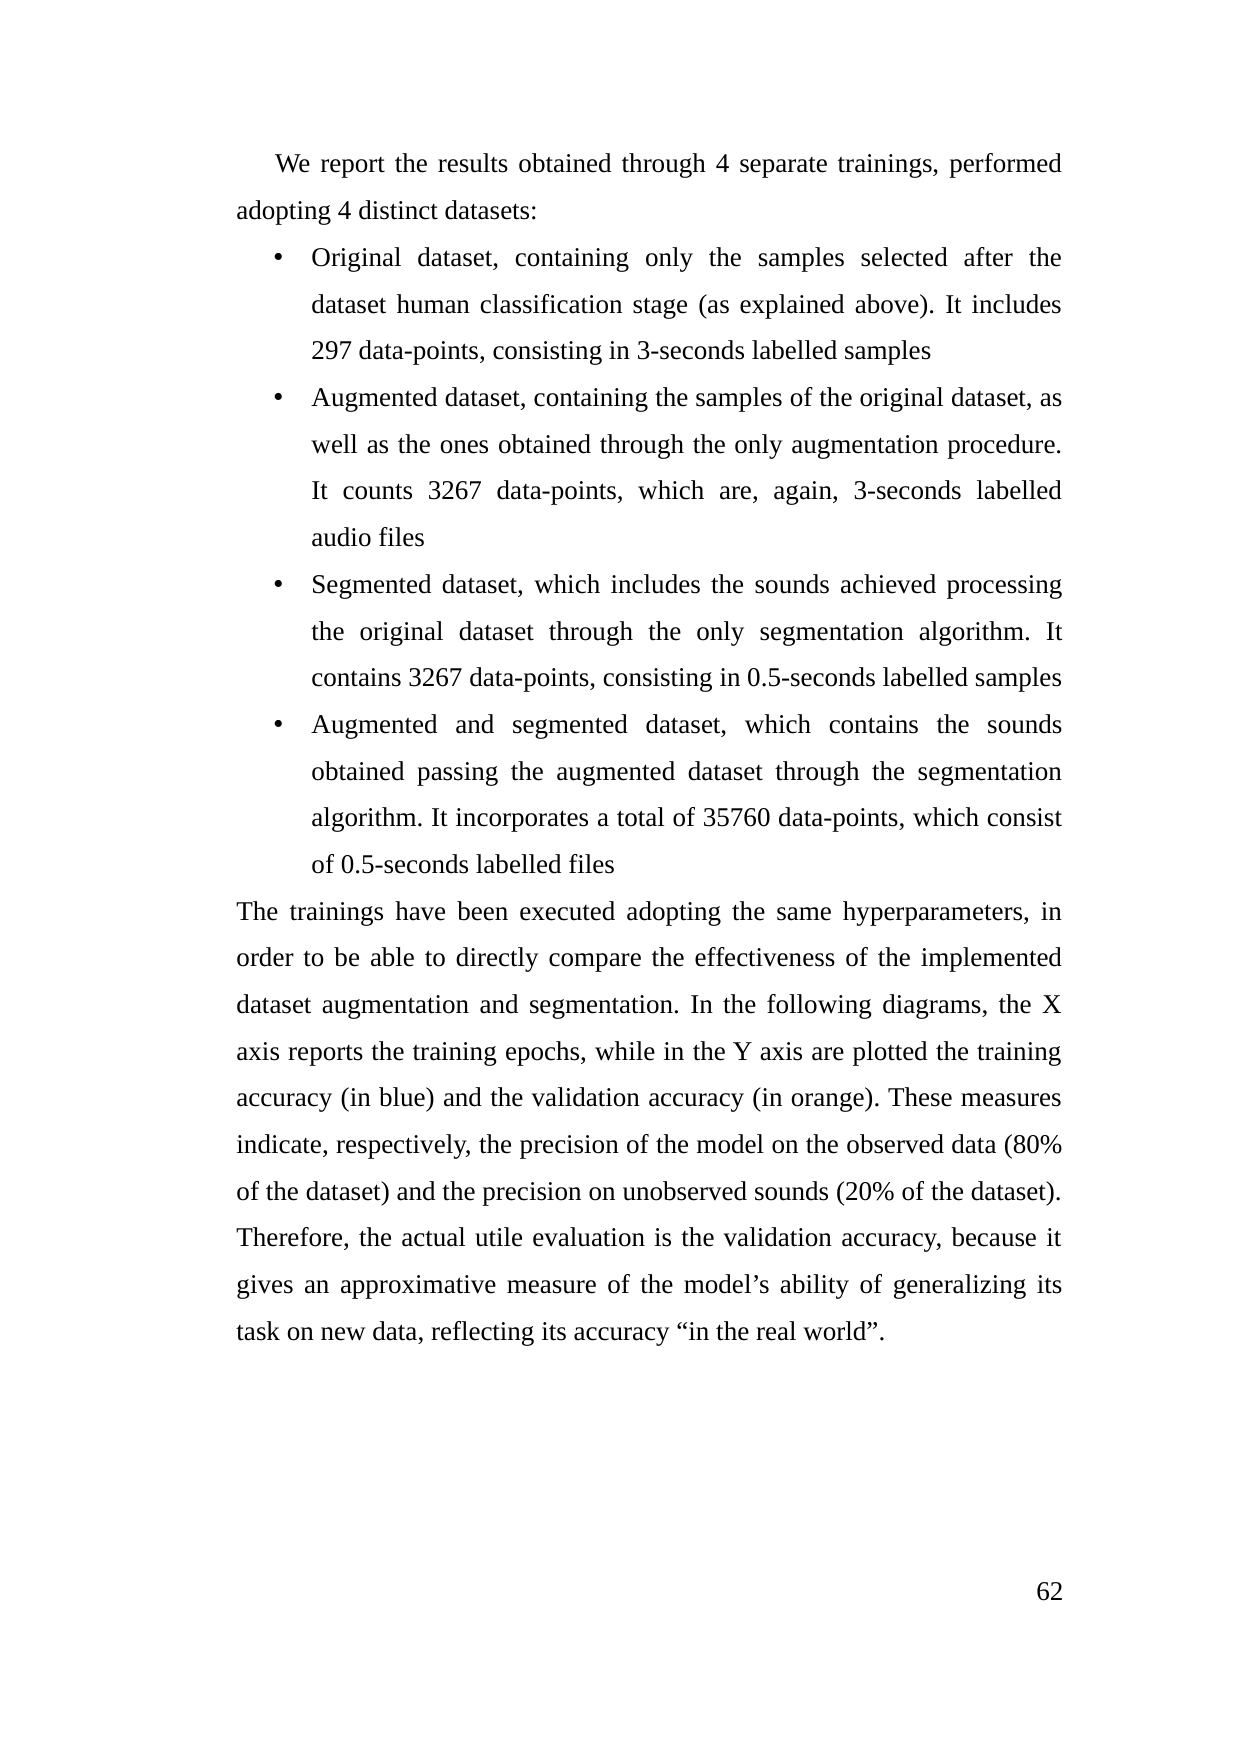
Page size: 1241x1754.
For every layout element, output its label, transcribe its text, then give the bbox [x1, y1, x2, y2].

list Augmented dataset, containing the samples of the original dataset, as well as the ones obtained through the only augmentation procedure. It counts 3267 data-points, which are, again, 3-seconds labelled audio files [274, 381, 1063, 552]
text The trainings have been executed adopting the same hyperparameters, in order to be able to directly compare the effectiveness of the implemented dataset augmentation and segmentation. In the following diagrams, the X axis reports the training epochs, while in the Y axis are plotted the training accuracy (in blue) and the validation accuracy (in orange). These measures indicate, respectively, the precision of the model on the observed data (80% of the dataset) and the precision on unobserved sounds (20% of the dataset). Therefore, the actual utile evaluation is the validation accuracy, because it gives an approximative measure of the model’s ability of generalizing its task on new data, reflecting its accuracy “in the real world”. [236, 895, 1063, 1346]
list Augmented and segmented dataset, which contains the sounds obtained passing the augmented dataset through the segmentation algorithm. It incorporates a total of 35760 data-points, which consist of 0.5-seconds labelled files [274, 708, 1063, 879]
list Segmented dataset, which includes the sounds achieved processing the original dataset through the only segmentation algorithm. It contains 3267 data-points, consisting in 0.5-seconds labelled samples [274, 568, 1063, 692]
list Original dataset, containing only the samples selected after the dataset human classification stage (as explained above). It includes 297 data-points, consisting in 3-seconds labelled samples [274, 241, 1063, 366]
text We report the results obtained through 4 separate trainings, performed adopting 4 distinct datasets: [236, 148, 1063, 225]
